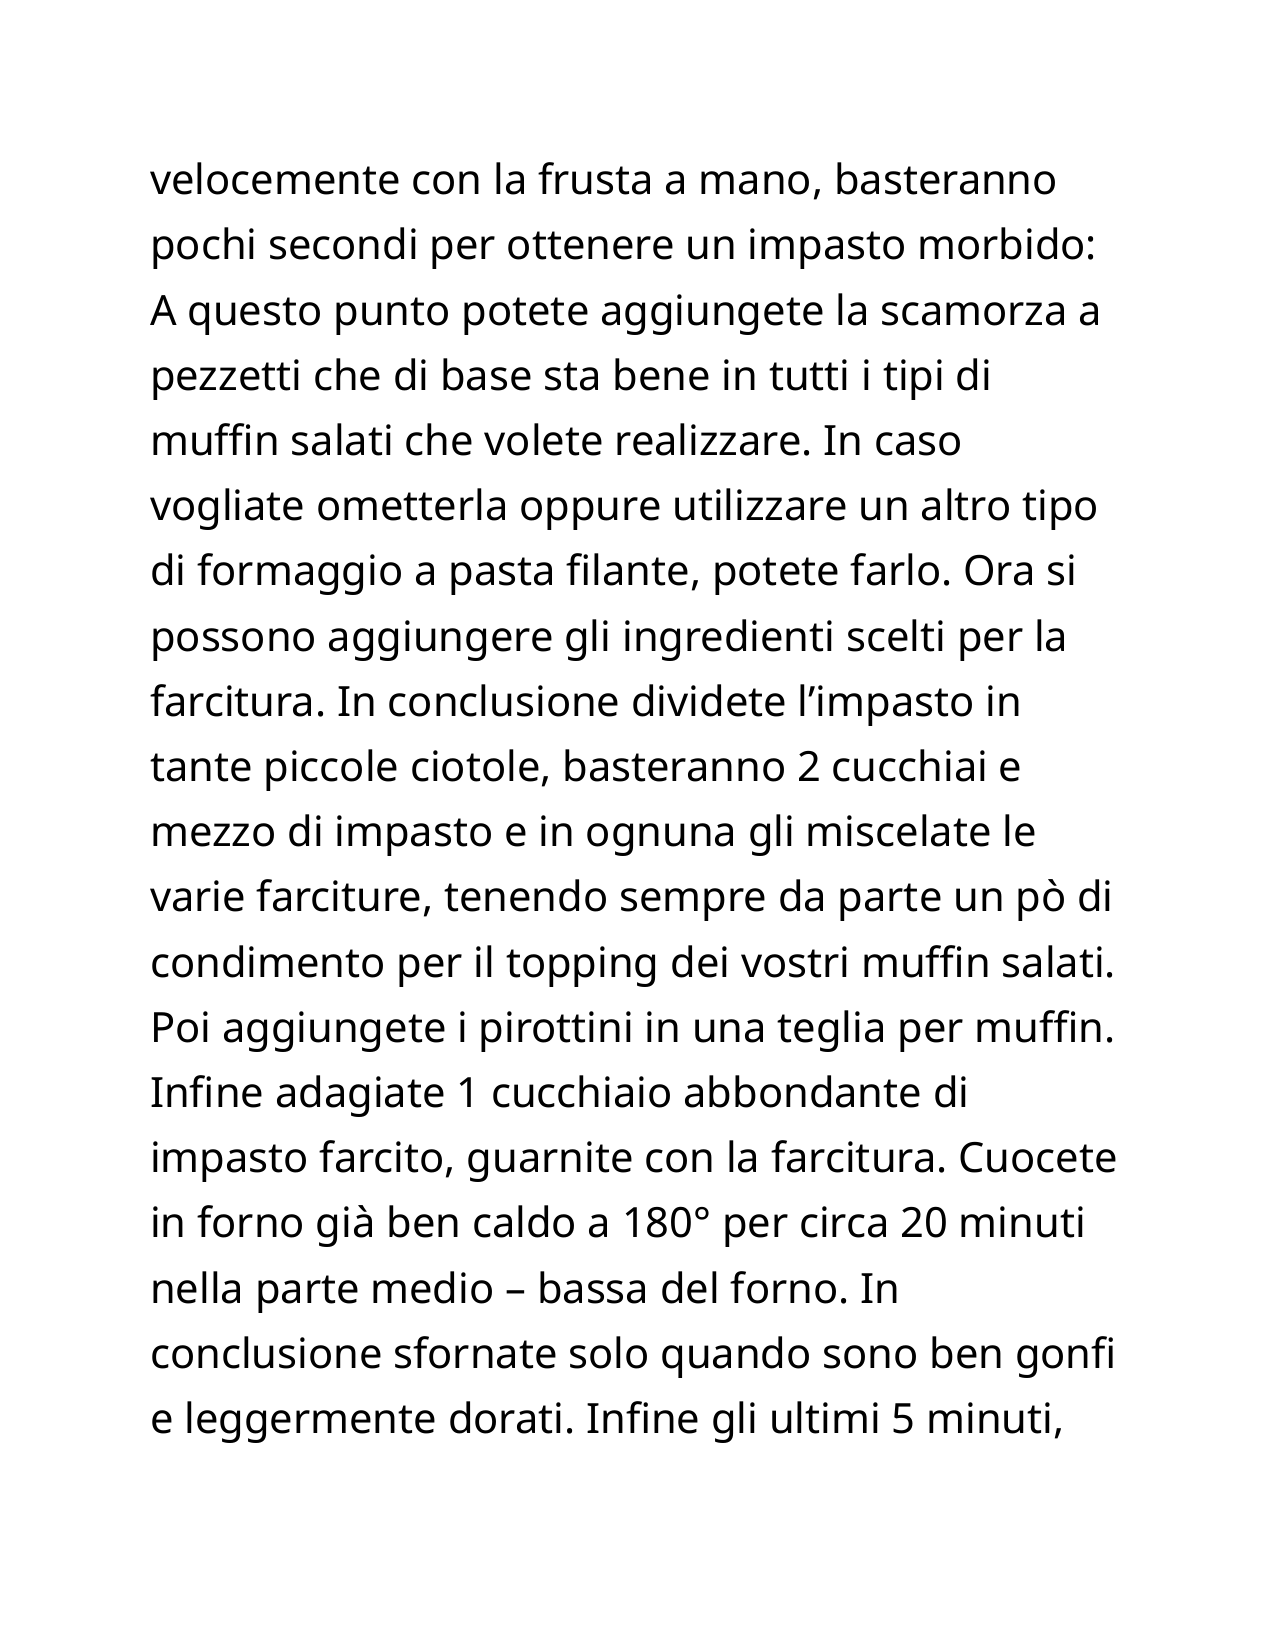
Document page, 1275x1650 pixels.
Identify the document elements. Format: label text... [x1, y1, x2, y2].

text velocemente con la frusta a mano, basteranno pochi secondi per ottenere un impasto morbido: A questo punto potete aggiungete la scamorza a pezzetti che di base sta bene in tutti i tipi di muffin salati che volete realizzare. In caso vogliate ometterla oppure utilizzare un altro tipo di formaggio a pasta filante, potete farlo. Ora si possono aggiungere gli ingredienti scelti per la farcitura. In conclusione dividete l’impasto in tante piccole ciotole, basteranno 2 cucchiai e mezzo di impasto e in ognuna gli miscelate le varie farciture, tenendo sempre da parte un pò di condimento per il topping dei vostri muffin salati. Poi aggiungete i pirottini in una teglia per muffin. Infine adagiate 1 cucchiaio abbondante di impasto farcito, guarnite con la farcitura. Cuocete in forno già ben caldo a 180° per circa 20 minuti nella parte medio – bassa del forno. In conclusione sfornate solo quando sono ben gonfi e leggermente dorati. Infine gli ultimi 5 minuti, [150, 150, 1125, 1446]
